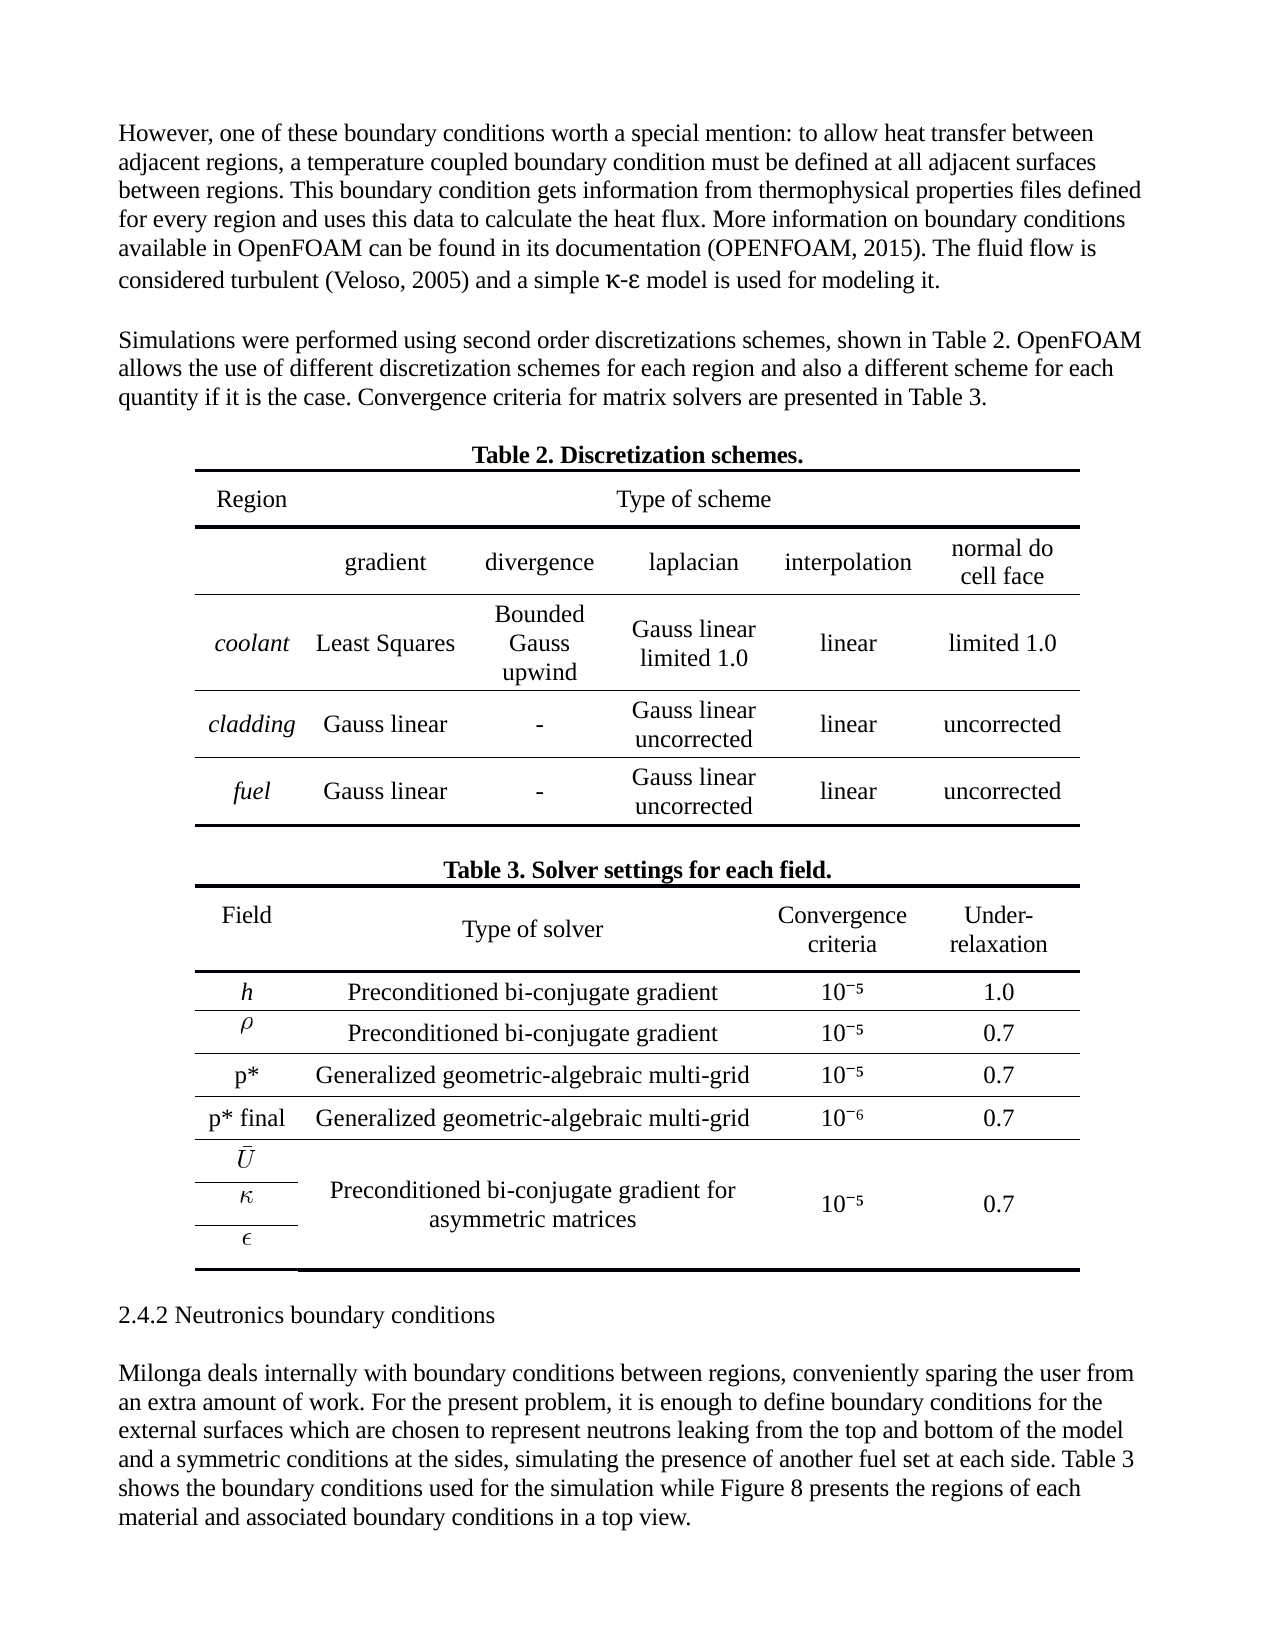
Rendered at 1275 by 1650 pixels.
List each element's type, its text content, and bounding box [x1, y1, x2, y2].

table_header Type of scheme [308, 472, 1079, 525]
table_cell [195, 1183, 298, 1225]
text Simulations were performed using second order discretizations schemes, shown in Table 2. OpenFOAM allows the use of different discretization schemes for each region and also a different scheme for each quantity if it is the case. Convergence criteria for matrix solvers are presented in Table 3. [118, 325, 1157, 411]
table_header Under-relaxation [918, 888, 1079, 970]
table_cell Preconditioned bi-conjugate gradient [298, 1011, 767, 1053]
text 2.4.2 Neutronics boundary conditions [118, 1301, 1157, 1329]
table_cell p* [195, 1054, 298, 1096]
table_cell Gauss linear limited 1.0 [617, 595, 771, 690]
table_cell 0.7 [918, 1097, 1079, 1139]
picture [238, 1146, 256, 1168]
table_cell Preconditioned bi-conjugate gradient for asymmetric matrices [298, 1140, 767, 1268]
table_cell coolant [195, 595, 308, 690]
table_cell Preconditioned bi-conjugate gradient [298, 973, 767, 1010]
table_cell linear [771, 691, 925, 757]
table_cell 10⁻⁵ [767, 973, 918, 1010]
table_cell gradient [308, 529, 462, 594]
text Table 2. Discretization schemes. [118, 440, 1157, 468]
table_header Convergence criteria [767, 888, 918, 970]
table_cell [195, 1140, 298, 1182]
table_cell 1.0 [918, 973, 1079, 1010]
picture [242, 1233, 252, 1245]
table_cell Least Squares [308, 595, 462, 690]
table_header Region [195, 472, 308, 525]
table_cell divergence [463, 529, 617, 594]
table_cell linear [771, 758, 925, 824]
table_cell Gauss linear [308, 758, 462, 824]
table_cell Gauss linear [308, 691, 462, 757]
table_cell interpolation [771, 529, 925, 594]
table_cell [195, 1011, 298, 1053]
table_cell limited 1.0 [925, 595, 1079, 690]
table_cell uncorrected [925, 691, 1079, 757]
table_cell 10⁻⁶ [767, 1097, 918, 1139]
picture [241, 1017, 253, 1034]
table_cell 0.7 [918, 1140, 1079, 1268]
table_cell - [463, 691, 617, 757]
table_cell - [463, 758, 617, 824]
table_cell h [195, 973, 298, 1010]
table_cell Gauss linear uncorrected [617, 691, 771, 757]
text However, one of these boundary conditions worth a special mention: to allow heat transfer between adjacent regions, a temperature coupled boundary condition must be defined at all adjacent surfaces between regions. This boundary condition gets information from thermophysical properties files defined for every region and uses this data to calculate the heat flux. More information on boundary conditions available in OpenFOAM can be found in its documentation (OPENFOAM, 2015). The fluid flow is considered turbulent (Veloso, 2005) and a simple κ-ε model is used for modeling it. [118, 118, 1157, 296]
table_cell linear [771, 595, 925, 690]
table_cell Gauss linear uncorrected [617, 758, 771, 824]
table_cell 10⁻⁵ [767, 1011, 918, 1053]
table_cell 0.7 [918, 1054, 1079, 1096]
table_header Type of solver [298, 888, 767, 970]
table_cell laplacian [617, 529, 771, 594]
text Table 3. Solver settings for each field. [118, 856, 1157, 884]
table_cell [195, 529, 308, 594]
table_cell Generalized geometric-algebraic multi-grid [298, 1054, 767, 1096]
table_cell fuel [195, 758, 308, 824]
table_cell uncorrected [925, 758, 1079, 824]
picture [240, 1191, 253, 1203]
table_header Field [195, 888, 298, 970]
text Milonga deals internally with boundary conditions between regions, conveniently sparing the user from an extra amount of work. For the present problem, it is enough to define boundary conditions for the external surfaces which are chosen to represent neutrons leaking from the top and bottom of the model and a symmetric conditions at the sides, simulating the presence of another fuel set at each side. Table 3 shows the boundary conditions used for the simulation while Figure 8 presents the regions of each material and associated boundary conditions in a top view. [118, 1358, 1157, 1531]
table_cell Generalized geometric-algebraic multi-grid [298, 1097, 767, 1139]
table_cell p* final [195, 1097, 298, 1139]
table_cell 10⁻⁵ [767, 1054, 918, 1096]
table_cell Bounded Gauss upwind [463, 595, 617, 690]
table_cell 0.7 [918, 1011, 1079, 1053]
table_cell 10⁻⁵ [767, 1140, 918, 1268]
table_cell normal do cell face [925, 529, 1079, 594]
table_cell [195, 1226, 298, 1268]
table_cell cladding [195, 691, 308, 757]
